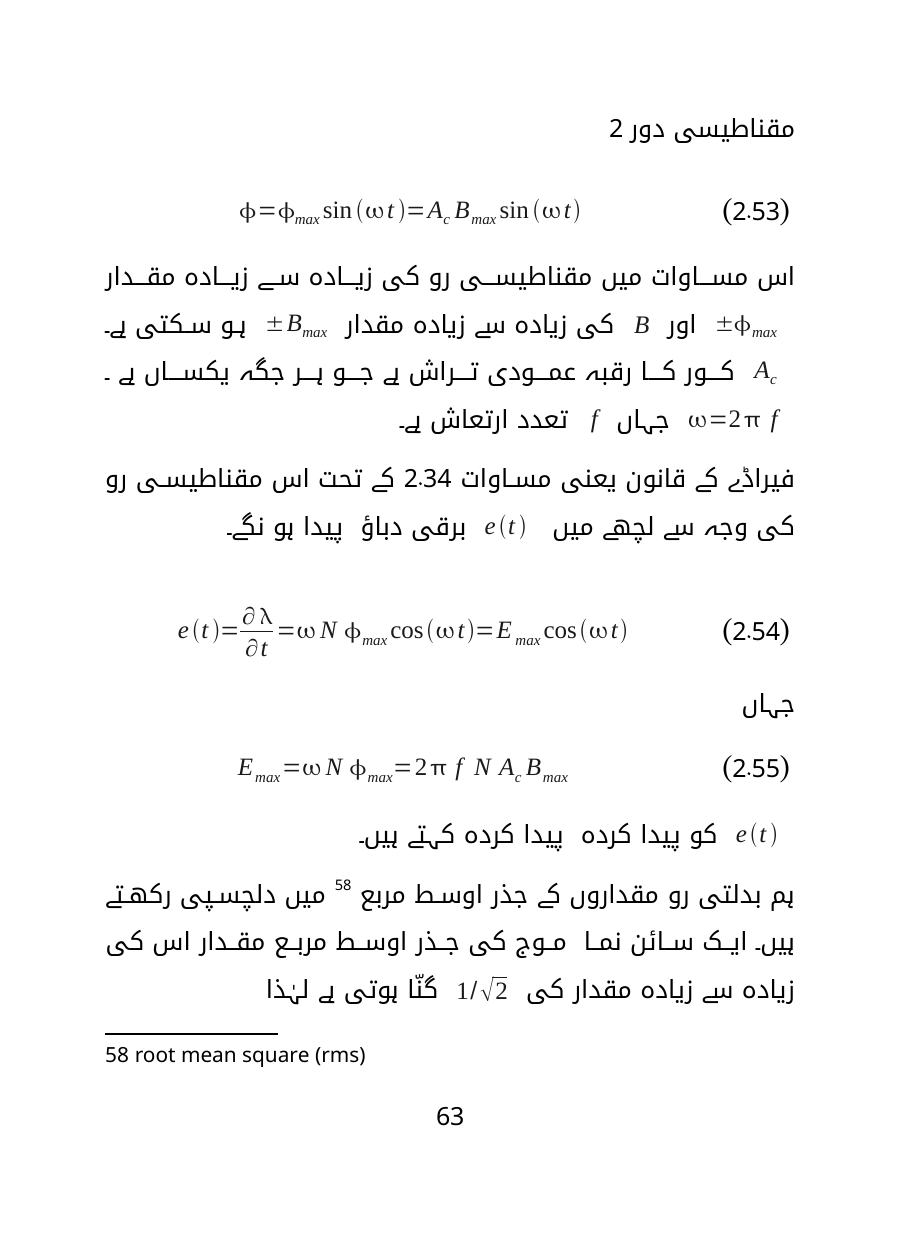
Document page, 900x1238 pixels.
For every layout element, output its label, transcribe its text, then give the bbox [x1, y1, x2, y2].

table_header [105, 183, 706, 254]
table_header (2.53) [706, 183, 795, 254]
text جہاں [105, 680, 795, 727]
text ہم بدلتی رو مقداروں کے جذر اوسط مربع میں دلچسپی رکھتے ہیں۔ ایک سائن نما موج کی جذر اوسط مربع مقدار اس کی زیادہ سے زیادہ مقدار کیگنّا ہوتی ہے لہٰذا [105, 871, 795, 1013]
table_header (2.54) [693, 597, 795, 680]
table_header (2.55) [690, 740, 795, 811]
text root mean square (rms) [105, 1040, 795, 1068]
table_header [105, 597, 692, 680]
text کو پیدا کردہ پیدا کردہ کہتے ہیں۔ [105, 811, 795, 859]
table_header [105, 740, 690, 811]
text اس مساوات میں مقناطیسی رو کی زیادہ سے زیادہ مقداراورکی زیادہ سے زیادہ مقدارہو سکتی ہے۔کور کا رقبہ عمودی تراش ہے جو ہر جگہ یکساں ہے ۔جہاںتعدد ارتعاش ہے۔ [105, 254, 795, 443]
text فیراڈے کے قانون یعنی مساوات 2.34 کے تحت اس مقناطیسی رو کی وجہ سے لچھے میں برقی دباؤ پیدا ہو نگے۔ [105, 456, 795, 551]
